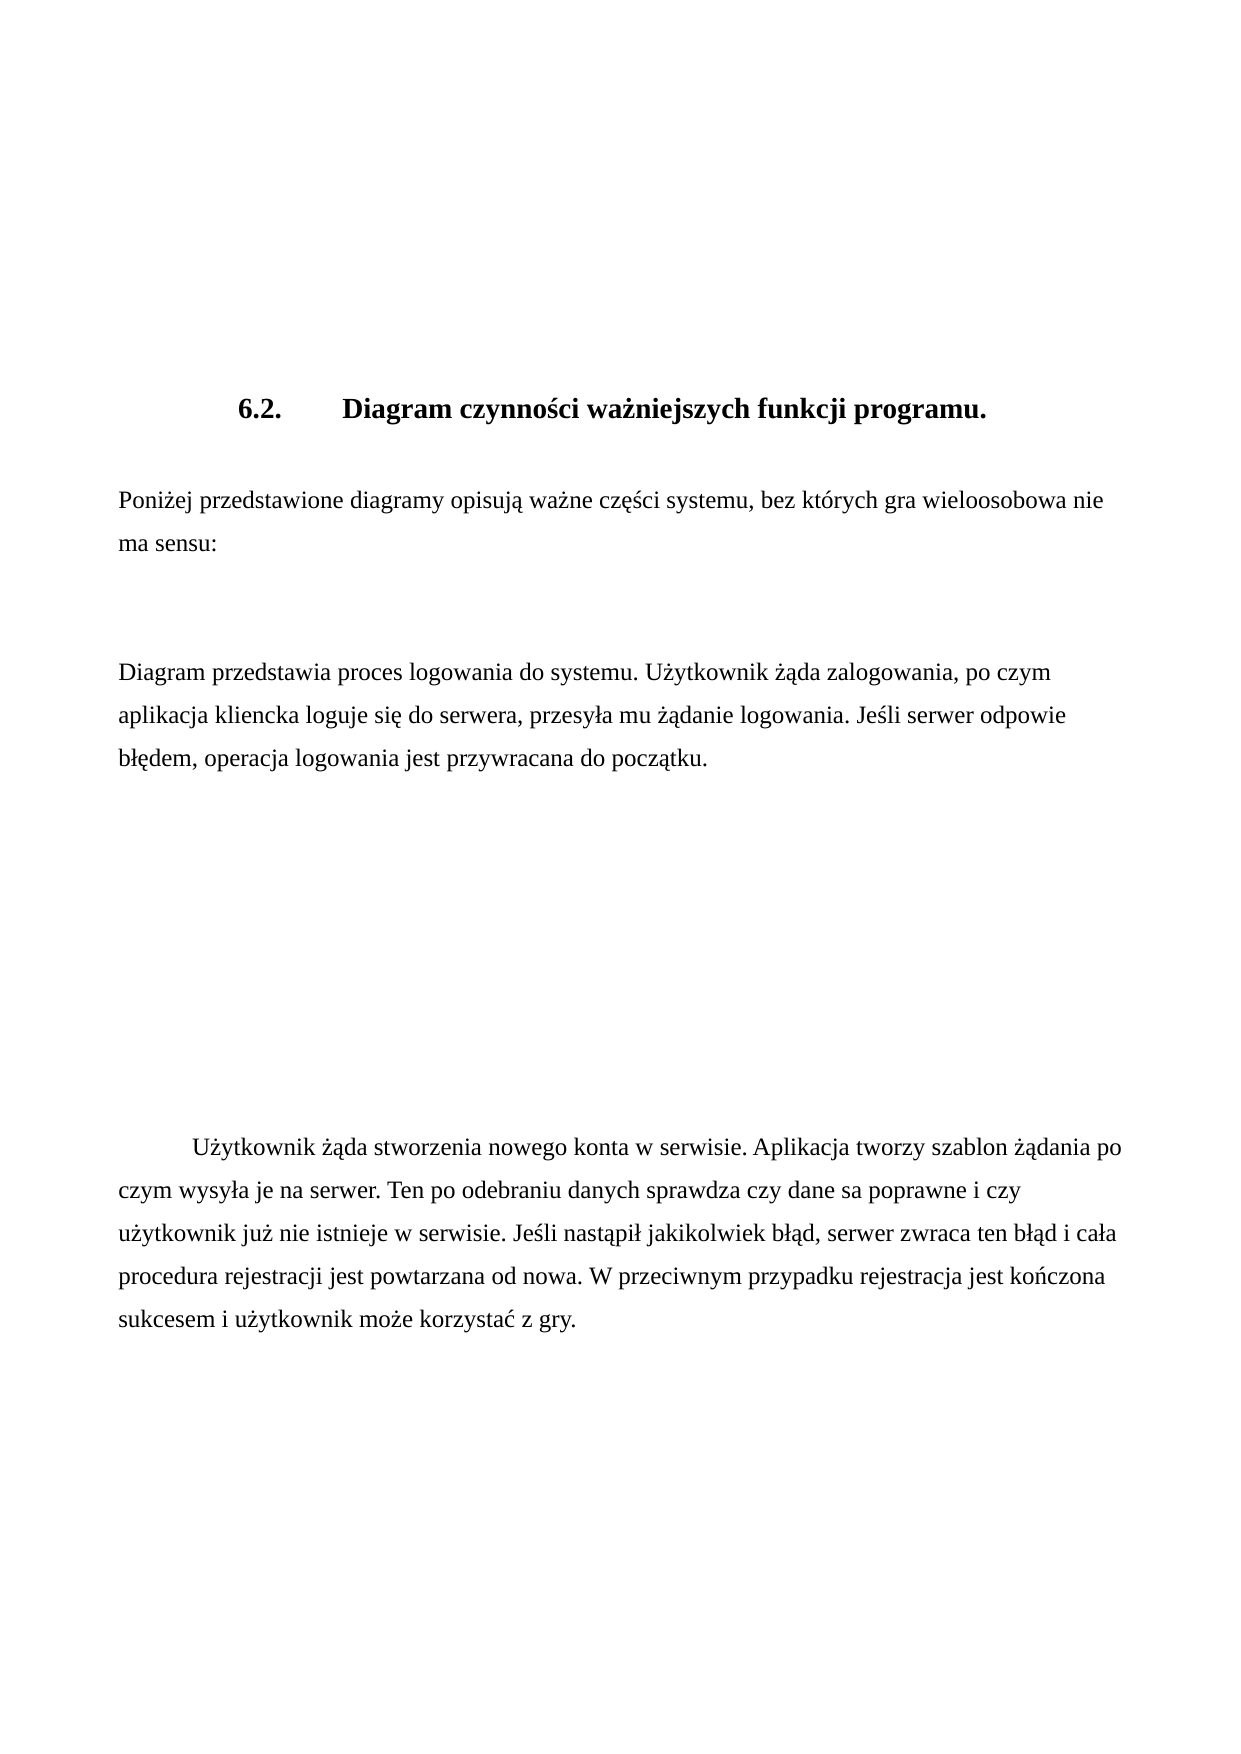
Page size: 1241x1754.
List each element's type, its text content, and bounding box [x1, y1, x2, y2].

text Poniżej przedstawione diagramy opisują ważne części systemu, bez których gra wieloosobowa nie ma sensu: [118, 485, 1122, 557]
text Użytkownik żąda stworzenia nowego konta w serwisie. Aplikacja tworzy szablon żądania po czym wysyła je na serwer. Ten po odebraniu danych sprawdza czy dane sa poprawne i czy użytkownik już nie istnieje w serwisie. Jeśli nastąpił jakikolwiek błąd, serwer zwraca ten błąd i cała procedura rejestracji jest powtarzana od nowa. W przeciwnym przypadku rejestracja jest kończona sukcesem i użytkownik może korzystać z gry. [118, 1132, 1122, 1333]
list Diagram czynności ważniejszych funkcji programu. [231, 391, 1122, 425]
text Diagram przedstawia proces logowania do systemu. Użytkownik żąda zalogowania, po czym aplikacja kliencka loguje się do serwera, przesyła mu żądanie logowania. Jeśli serwer odpowie błędem, operacja logowania jest przywracana do początku. [118, 657, 1122, 772]
